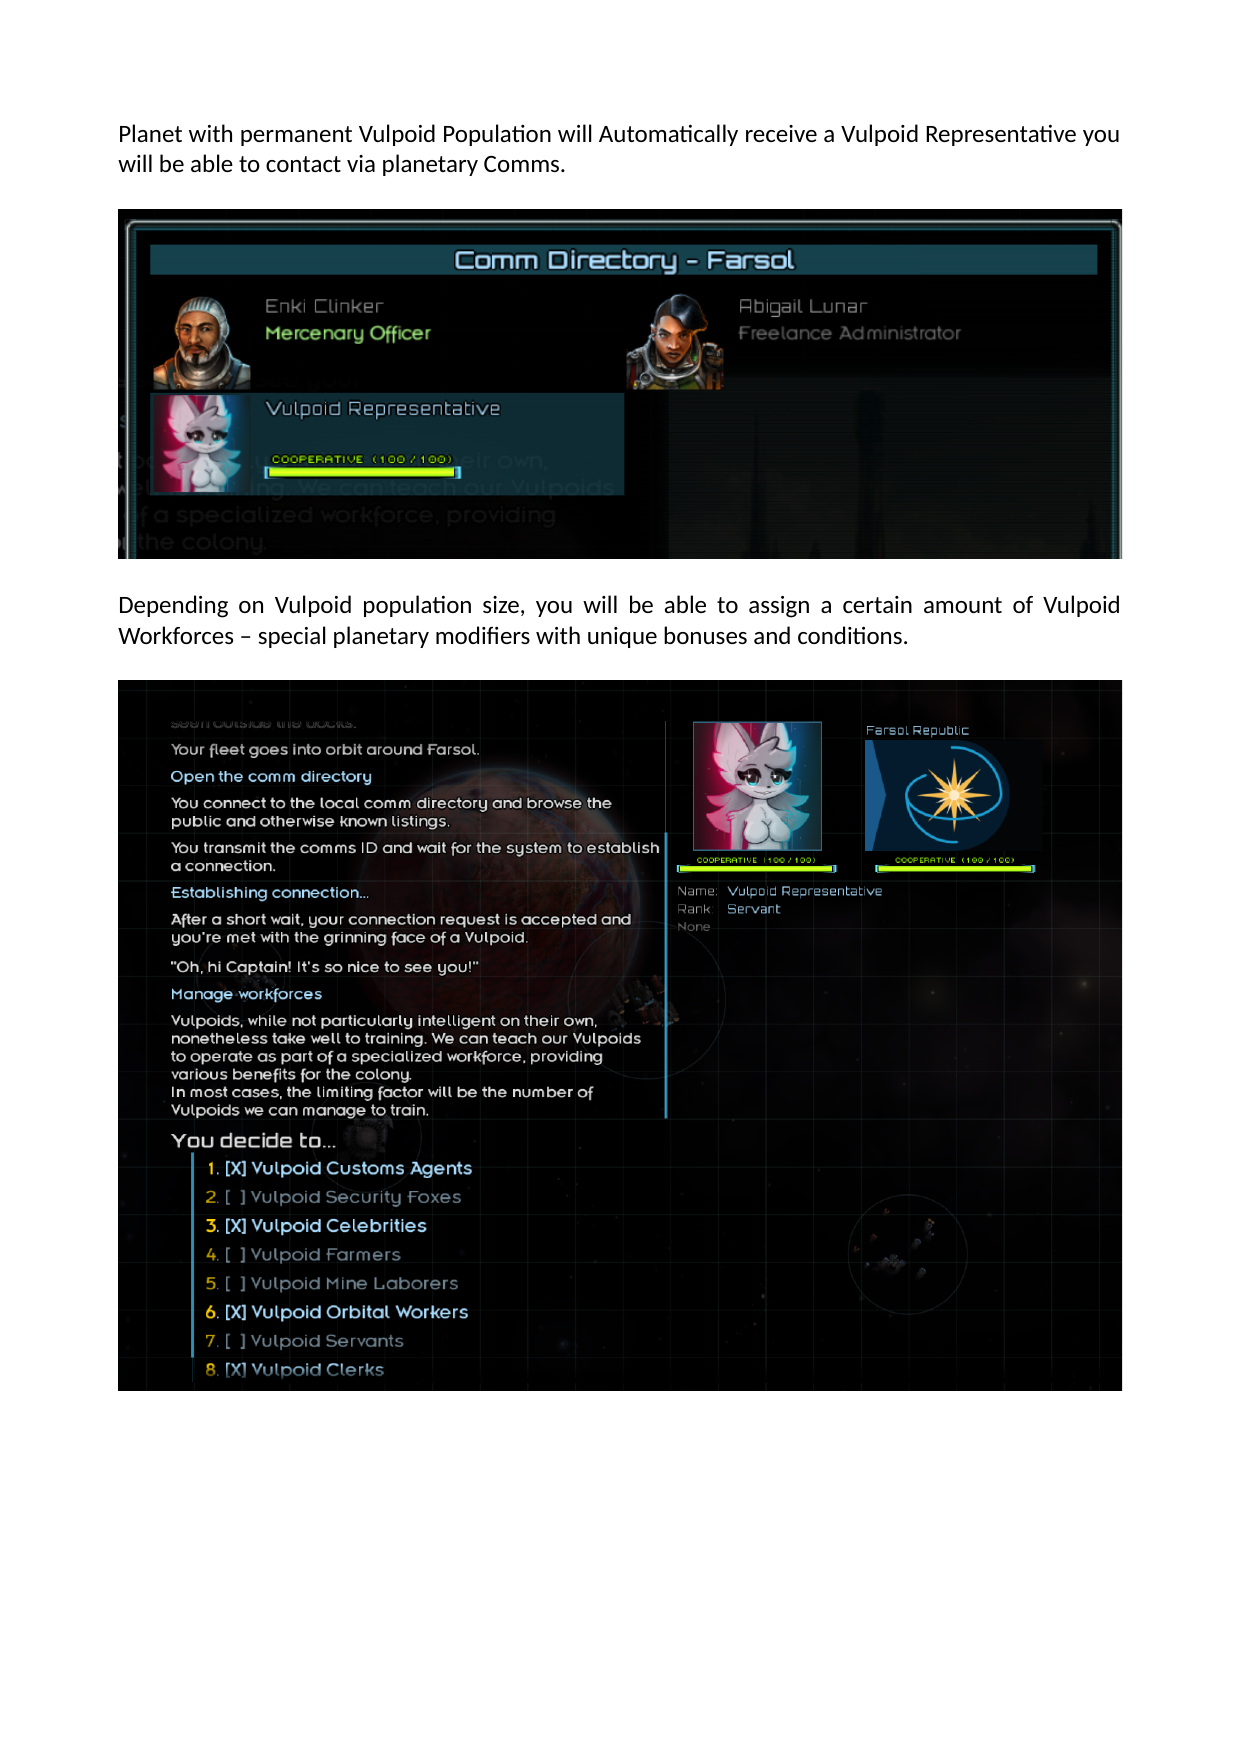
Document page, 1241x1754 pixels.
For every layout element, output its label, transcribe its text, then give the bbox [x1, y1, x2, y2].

text Depending on Vulpoid population size, you will be able to assign a certain amount of Vulpoid Workforces – special planetary modifiers with unique bonuses and conditions. [118, 589, 1122, 650]
text Planet with permanent Vulpoid Population will Automatically receive a Vulpoid Representative you will be able to contact via planetary Comms. [118, 118, 1122, 179]
picture [118, 680, 1123, 1391]
picture [118, 209, 1123, 559]
